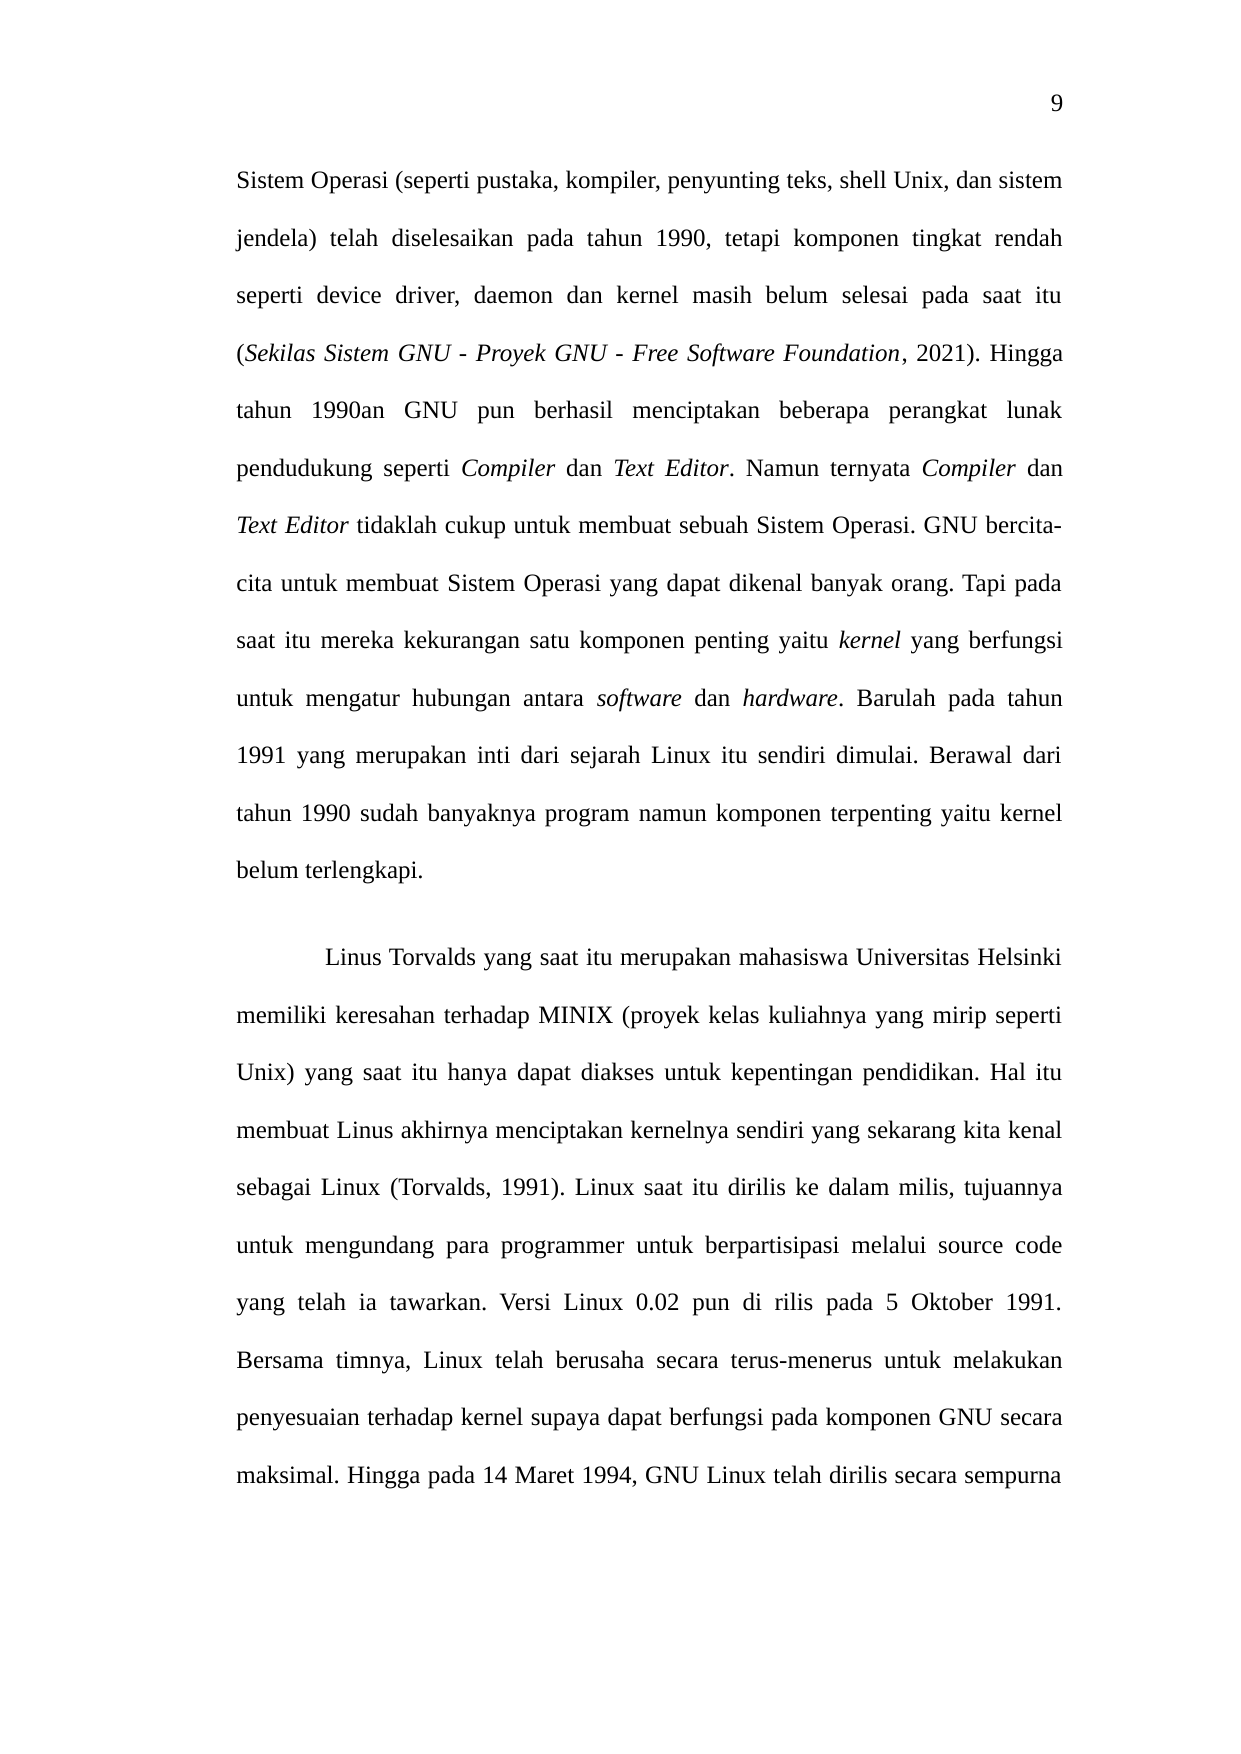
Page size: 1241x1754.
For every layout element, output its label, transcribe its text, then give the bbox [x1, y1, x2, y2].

text Linus Torvalds yang saat itu merupakan mahasiswa Universitas Helsinki memiliki keresahan terhadap MINIX (proyek kelas kuliahnya yang mirip seperti Unix) yang saat itu hanya dapat diakses untuk kepentingan pendidikan. Hal itu membuat Linus akhirnya menciptakan kernelnya sendiri yang sekarang kita kenal sebagai Linux (Torvalds, 1991)⁠. Linux saat itu dirilis ke dalam milis, tujuannya untuk mengundang para programmer untuk berpartisipasi melalui source code yang telah ia tawarkan. Versi Linux 0.02 pun di rilis pada 5 Oktober 1991. Bersama timnya, Linux telah berusaha secara terus-menerus untuk melakukan penyesuaian terhadap kernel supaya dapat berfungsi pada komponen GNU secara maksimal. Hingga pada 14 Maret 1994, GNU Linux telah dirilis secara sempurna [236, 942, 1063, 1488]
text Sistem Operasi (seperti pustaka, kompiler, penyunting teks, shell Unix, dan sistem jendela) telah diselesaikan pada tahun 1990, tetapi komponen tingkat rendah seperti device driver, daemon dan kernel masih belum selesai pada saat itu (Sekilas Sistem GNU - Proyek GNU - Free Software Foundation, 2021). Hingga tahun 1990an GNU pun berhasil menciptakan beberapa perangkat lunak pendudukung seperti Compiler dan Text Editor. Namun ternyata Compiler dan Text Editor tidaklah cukup untuk membuat sebuah Sistem Operasi. GNU bercita-cita untuk membuat Sistem Operasi yang dapat dikenal banyak orang. Tapi pada saat itu mereka kekurangan satu komponen penting yaitu kernel yang berfungsi untuk mengatur hubungan antara software dan hardware. Barulah pada tahun 1991 yang merupakan inti dari sejarah Linux itu sendiri dimulai. Berawal dari tahun 1990 sudah banyaknya program namun komponen terpenting yaitu kernel belum terlengkapi. [236, 165, 1063, 884]
